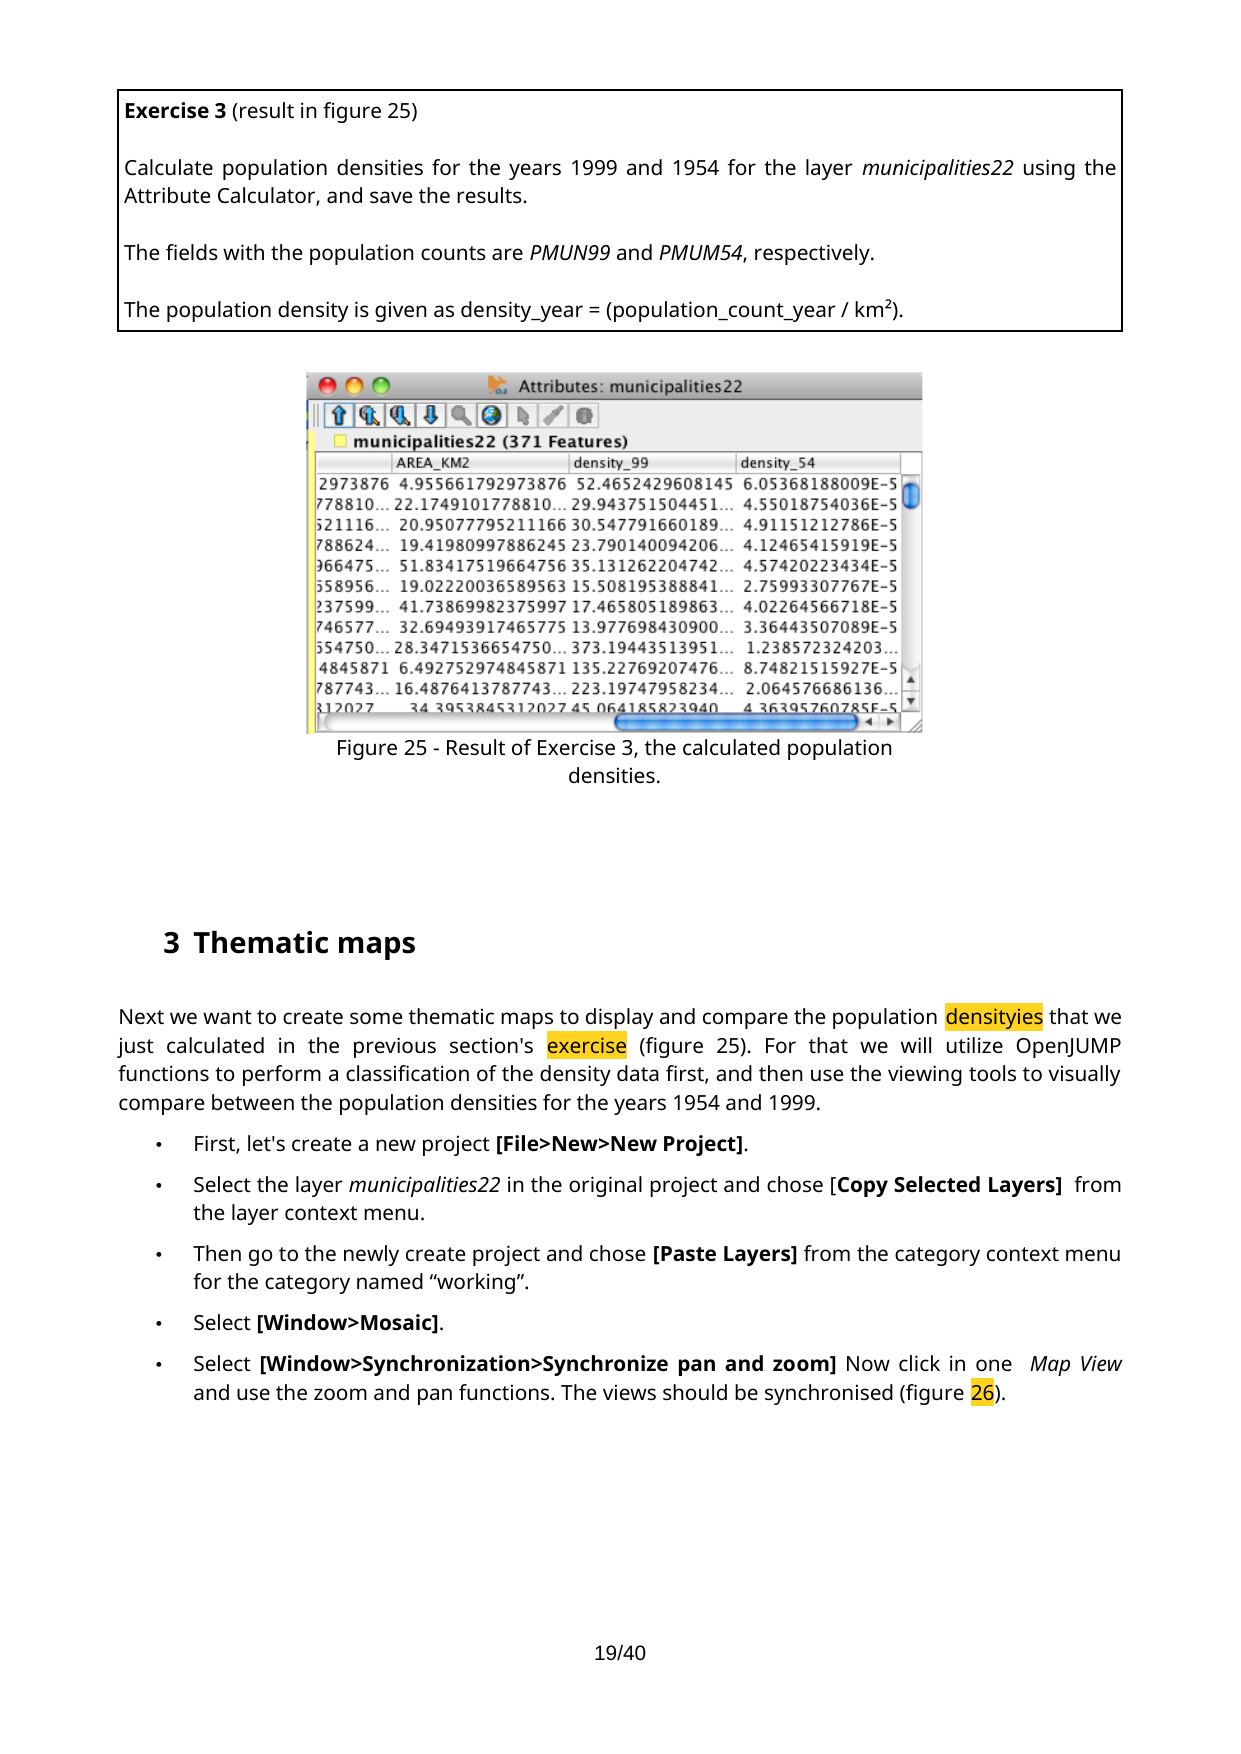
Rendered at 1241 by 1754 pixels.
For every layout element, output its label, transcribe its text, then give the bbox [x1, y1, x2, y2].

list Thematic maps [156, 923, 1122, 962]
list Select [Window>Synchronization>Synchronize pan and zoom] Now click in one Map View and use the zoom and pan functions. The views should be synchronised (figure 26). [156, 1349, 1122, 1406]
text Next we want to create some thematic maps to display and compare the population densityies that we just calculated in the previous section's exercise (figure 25). For that we will utilize OpenJUMP functions to perform a classification of the density data first, and then use the viewing tools to visually compare between the population densities for the years 1954 and 1999. [118, 1002, 1122, 1116]
list First, let's create a new project [File>New>New Project]. [156, 1129, 1122, 1157]
table_header Exercise 3 (result in figure 25) Calculate population densities for the years 1999 and 1954 for the layer municipalities22 using the Attribute Calculator, and save the results. The fields with the population counts are PMUN99 and PMUM54, respectively. The population density is given as density_year = (population_count_year / km²). [119, 91, 1121, 329]
list Then go to the newly create project and chose [Paste Layers] from the category context menu for the category named “working”. [156, 1239, 1122, 1296]
list Select [Window>Mosaic]. [156, 1308, 1122, 1337]
picture [306, 372, 923, 734]
text Figure 25 - Result of Exercise 3, the calculated population densities. [323, 734, 906, 790]
list Select the layer municipalities22 in the original project and chose [Copy Selected Layers] from the layer context menu. [156, 1170, 1122, 1227]
